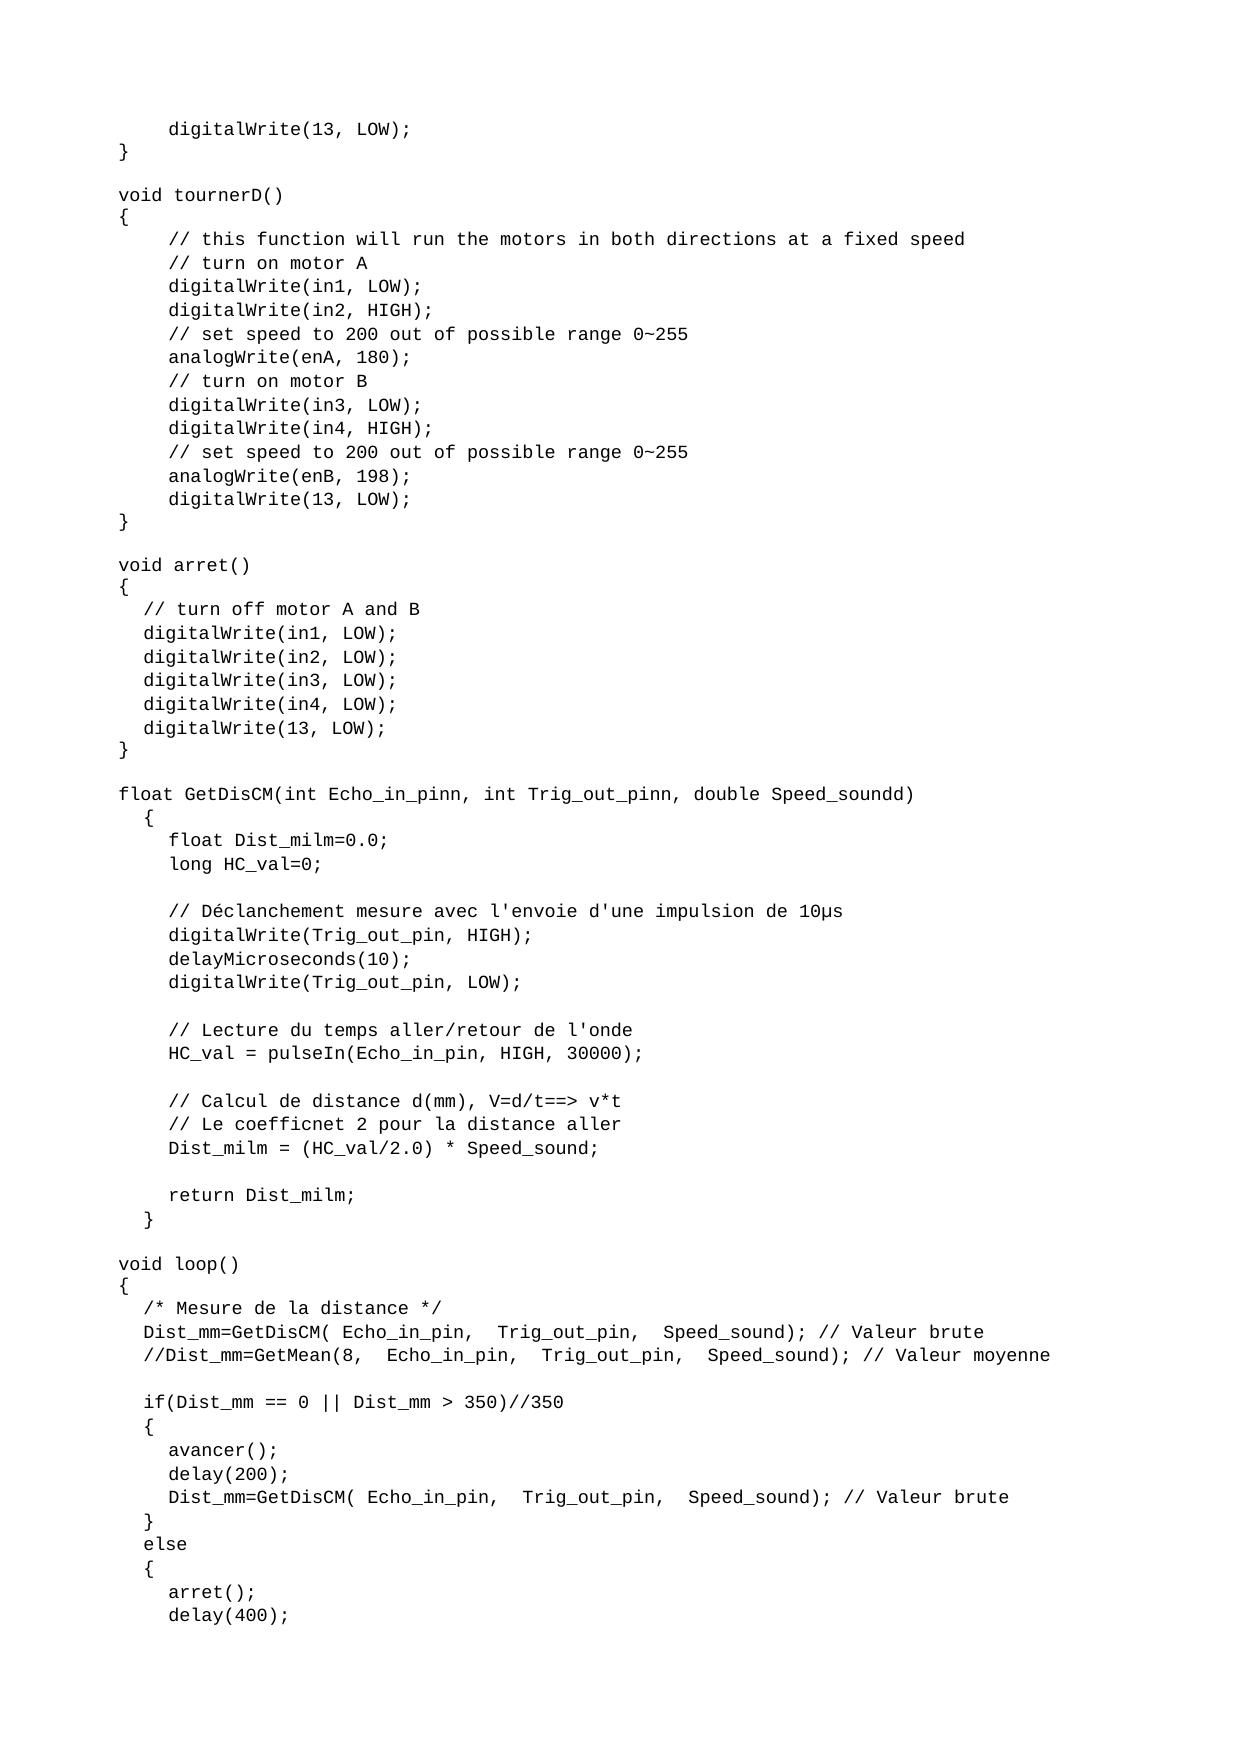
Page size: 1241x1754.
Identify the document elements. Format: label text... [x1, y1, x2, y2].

text digitalWrite(in2, LOW); [118, 646, 1122, 669]
text else [118, 1533, 1122, 1557]
text { [118, 1557, 1122, 1581]
text digitalWrite(in2, HIGH); [118, 299, 1122, 323]
text analogWrite(enB, 198); [118, 465, 1122, 488]
text } [118, 1510, 1122, 1533]
text } [118, 740, 1122, 761]
text { [118, 1415, 1122, 1439]
text // turn on motor A [118, 252, 1122, 276]
text digitalWrite(Trig_out_pin, HIGH); [118, 924, 1122, 948]
text } [118, 1208, 1122, 1231]
text if(Dist_mm == 0 || Dist_mm > 350)//350 [118, 1392, 1122, 1415]
text { [118, 577, 1122, 598]
text /* Mesure de la distance */ [118, 1297, 1122, 1321]
text float Dist_milm=0.0; [118, 829, 1122, 853]
text { [118, 806, 1122, 829]
text // Déclanchement mesure avec l'envoie d'une impulsion de 10µs [118, 900, 1122, 924]
text // turn on motor B [118, 370, 1122, 394]
text return Dist_milm; [118, 1184, 1122, 1208]
text arret(); [118, 1581, 1122, 1604]
text delay(400); [118, 1604, 1122, 1628]
text digitalWrite(in4, LOW); [118, 693, 1122, 717]
text // this function will run the motors in both directions at a fixed speed [118, 228, 1122, 252]
text digitalWrite(13, LOW); [118, 488, 1122, 512]
text long HC_val=0; [118, 853, 1122, 877]
text delay(200); [118, 1462, 1122, 1486]
text // Calcul de distance d(mm), V=d/t==> v*t [118, 1089, 1122, 1113]
text //Dist_mm=GetMean(8, Echo_in_pin, Trig_out_pin, Speed_sound); // Valeur moyenne [118, 1344, 1122, 1368]
text Dist_mm=GetDisCM( Echo_in_pin, Trig_out_pin, Speed_sound); // Valeur brute [118, 1486, 1122, 1510]
text digitalWrite(in3, LOW); [118, 394, 1122, 417]
text digitalWrite(13, LOW); [118, 118, 1122, 142]
text // set speed to 200 out of possible range 0~255 [118, 441, 1122, 465]
text { [118, 1276, 1122, 1297]
text avancer(); [118, 1439, 1122, 1462]
text delayMicroseconds(10); [118, 948, 1122, 971]
text digitalWrite(in4, HIGH); [118, 417, 1122, 441]
text digitalWrite(13, LOW); [118, 717, 1122, 740]
text Dist_mm=GetDisCM( Echo_in_pin, Trig_out_pin, Speed_sound); // Valeur brute [118, 1321, 1122, 1344]
text digitalWrite(in1, LOW); [118, 276, 1122, 299]
text void loop() [118, 1255, 1122, 1276]
text digitalWrite(in1, LOW); [118, 622, 1122, 646]
text digitalWrite(Trig_out_pin, LOW); [118, 971, 1122, 995]
text digitalWrite(in3, LOW); [118, 669, 1122, 693]
text // Lecture du temps aller/retour de l'onde [118, 1019, 1122, 1042]
text } [118, 512, 1122, 533]
text void arret() [118, 557, 1122, 577]
text float GetDisCM(int Echo_in_pinn, int Trig_out_pinn, double Speed_soundd) [118, 785, 1122, 806]
text // Le coefficnet 2 pour la distance aller [118, 1113, 1122, 1137]
text Dist_milm = (HC_val/2.0) * Speed_sound; [118, 1137, 1122, 1161]
text HC_val = pulseIn(Echo_in_pin, HIGH, 30000); [118, 1042, 1122, 1066]
text } [118, 142, 1122, 163]
text void tournerD() [118, 186, 1122, 207]
text analogWrite(enA, 180); [118, 346, 1122, 370]
text // set speed to 200 out of possible range 0~255 [118, 323, 1122, 346]
text { [118, 207, 1122, 228]
text // turn off motor A and B [118, 598, 1122, 622]
